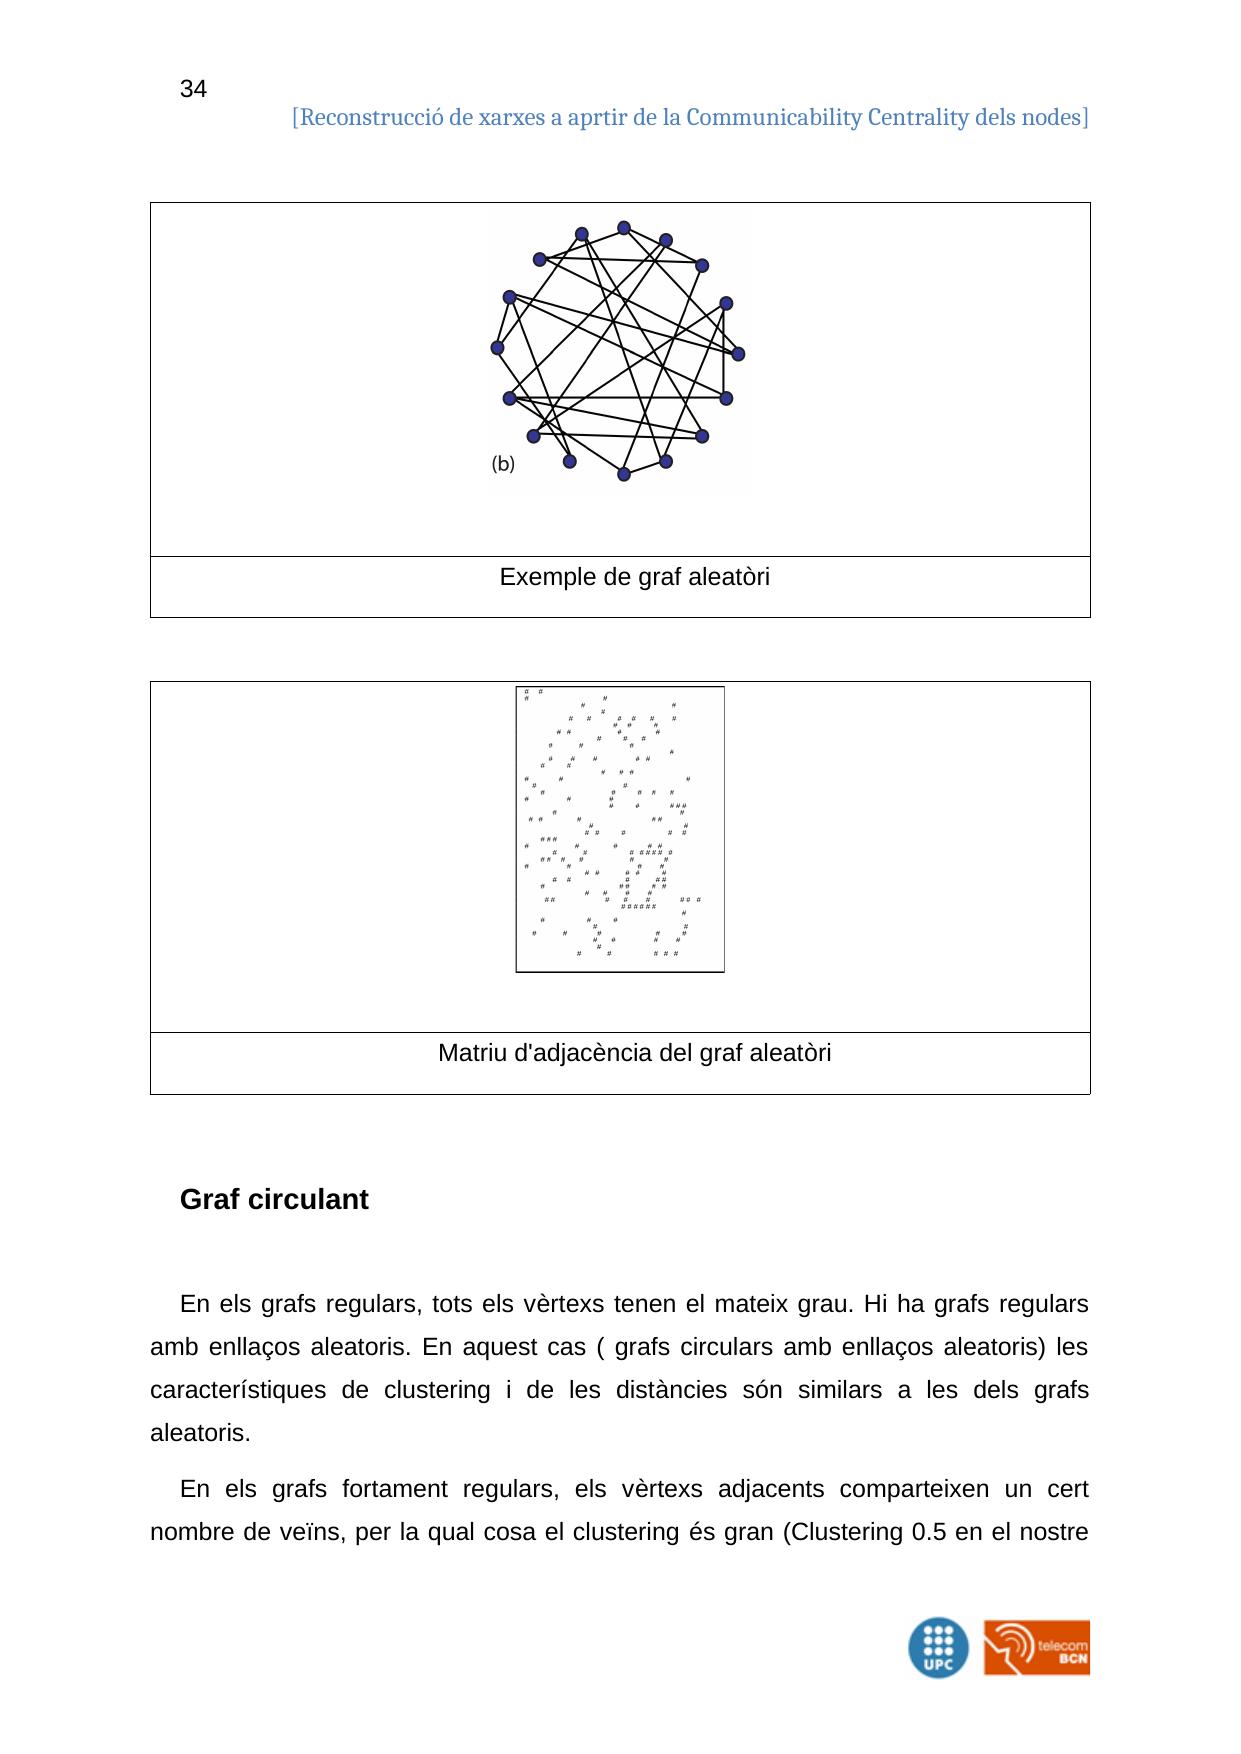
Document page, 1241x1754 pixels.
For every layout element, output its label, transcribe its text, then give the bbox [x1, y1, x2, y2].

picture [515, 686, 725, 973]
subtitle Graf circulant [150, 1182, 1090, 1216]
picture [904, 1614, 1091, 1681]
table_cell Matriu d'adjacència del graf aleatòri [151, 1033, 1090, 1093]
text En els grafs regulars, tots els vèrtexs tenen el mateix grau. Hi ha grafs regulars amb enllaços aleatoris. En aquest cas ( grafs circulars amb enllaços aleatoris) les característiques de clustering i de les distàncies són similars a les dels grafs aleatoris. [150, 1289, 1090, 1447]
table_header [151, 208, 1090, 556]
table_cell Exemple de graf aleatòri [151, 557, 1090, 617]
table_header [151, 682, 1090, 1032]
text En els grafs fortament regulars, els vèrtexs adjacents comparteixen un cert nombre de veïns, per la qual cosa el clustering és gran (Clustering 0.5 en el nostre [150, 1474, 1090, 1546]
picture [487, 207, 753, 497]
table_header [151, 203, 1090, 207]
